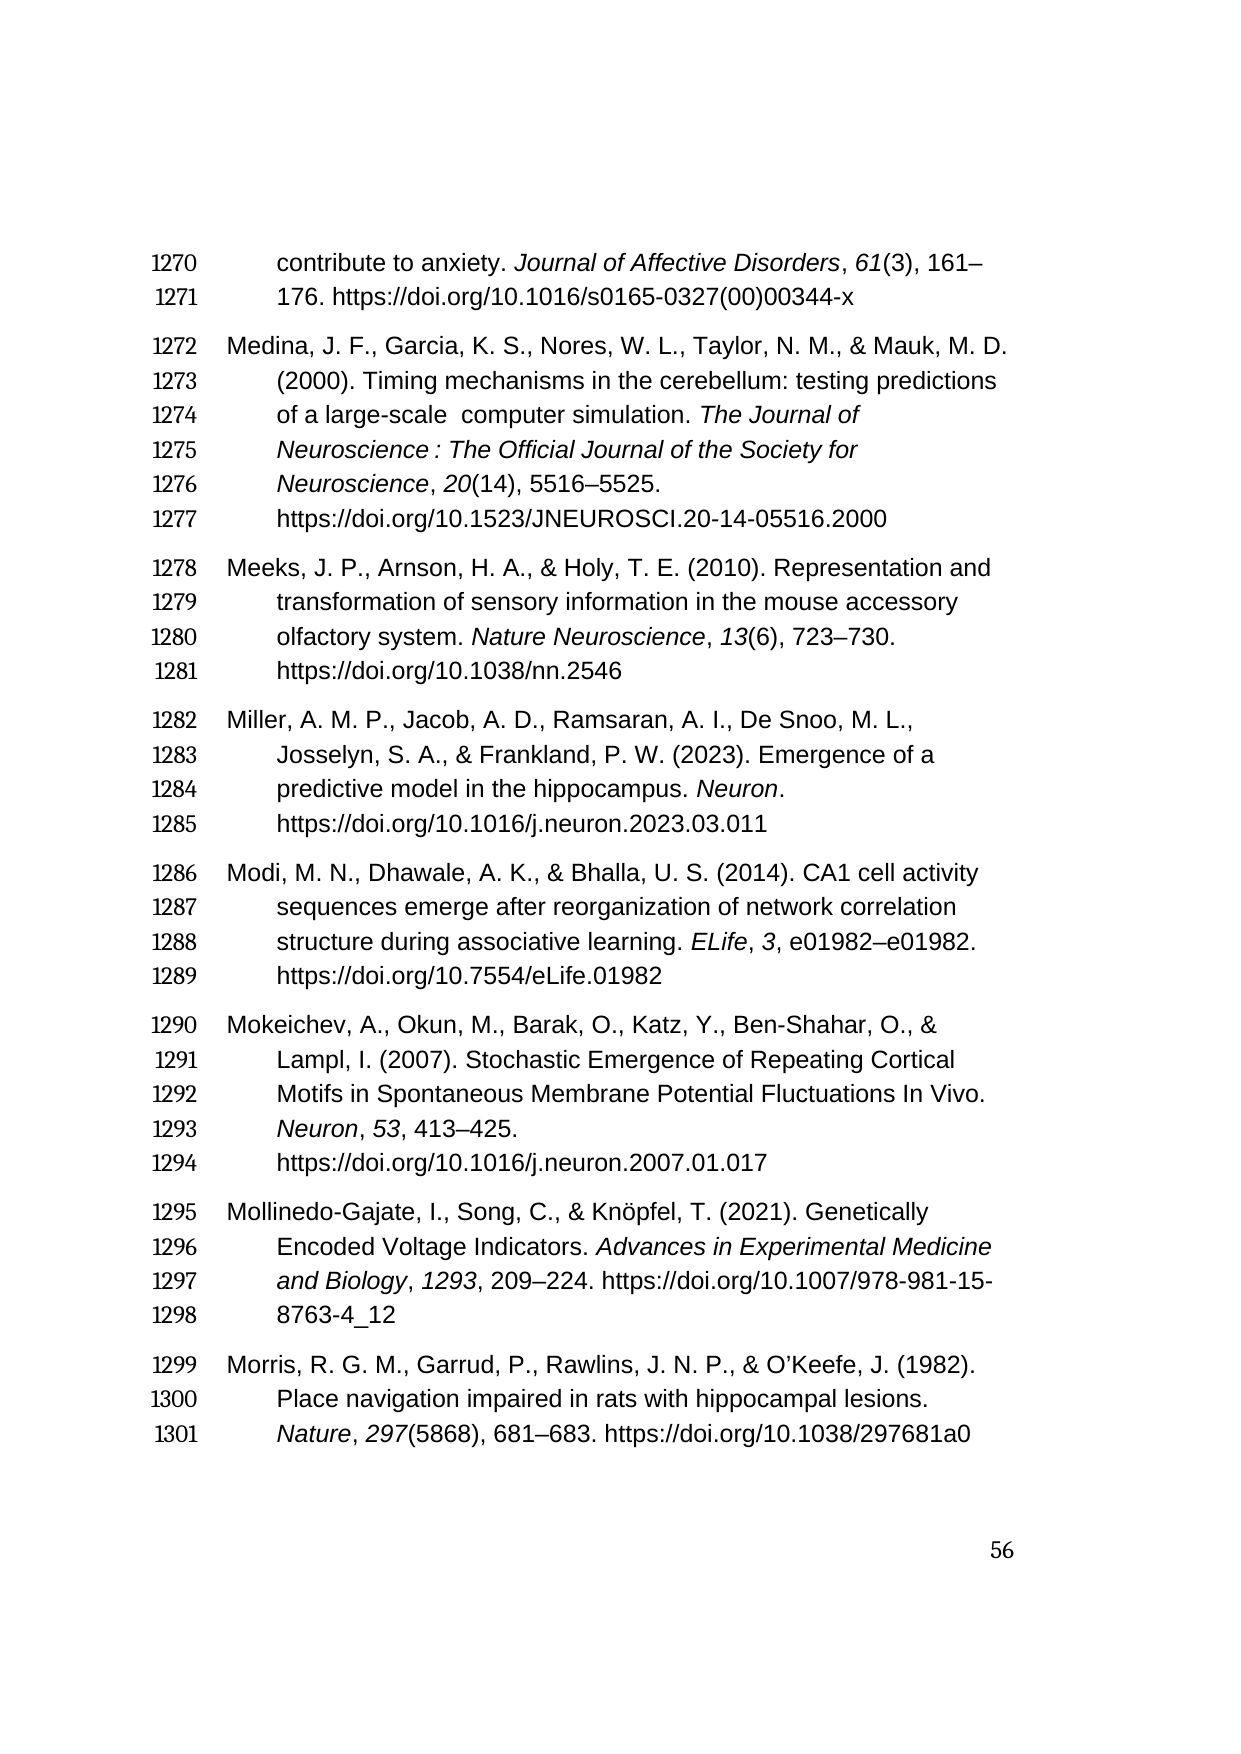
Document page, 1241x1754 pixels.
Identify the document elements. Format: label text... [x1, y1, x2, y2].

text contribute to anxiety. Journal of Affective Disorders, 61(3), 161–176. https://doi.org/10.1016/s0165-0327(00)00344-x [226, 248, 1014, 311]
text Morris, R. G. M., Garrud, P., Rawlins, J. N. P., & O’Keefe, J. (1982). Place navigation impaired in rats with hippocampal lesions. Nature, 297(5868), 681–683. https://doi.org/10.1038/297681a0 [226, 1349, 1014, 1447]
text Miller, A. M. P., Jacob, A. D., Ramsaran, A. I., De Snoo, M. L., Josselyn, S. A., & Frankland, P. W. (2023). Emergence of a predictive model in the hippocampus. Neuron. https://doi.org/10.1016/j.neuron.2023.03.011 [226, 705, 1014, 837]
text Medina, J. F., Garcia, K. S., Nores, W. L., Taylor, N. M., & Mauk, M. D. (2000). Timing mechanisms in the cerebellum: testing predictions of a large-scale computer simulation. The Journal of Neuroscience : The Official Journal of the Society for Neuroscience, 20(14), 5516–5525. https://doi.org/10.1523/JNEUROSCI.20-14-05516.2000 [226, 331, 1014, 532]
text Mokeichev, A., Okun, M., Barak, O., Katz, Y., Ben-Shahar, O., & Lampl, I. (2007). Stochastic Emergence of Repeating Cortical Motifs in Spontaneous Membrane Potential Fluctuations In Vivo. Neuron, 53, 413–425. https://doi.org/10.1016/j.neuron.2007.01.017 [226, 1010, 1014, 1177]
text Meeks, J. P., Arnson, H. A., & Holy, T. E. (2010). Representation and transformation of sensory information in the mouse accessory olfactory system. Nature Neuroscience, 13(6), 723–730. https://doi.org/10.1038/nn.2546 [226, 553, 1014, 685]
text Modi, M. N., Dhawale, A. K., & Bhalla, U. S. (2014). CA1 cell activity sequences emerge after reorganization of network correlation structure during associative learning. ELife, 3, e01982–e01982. https://doi.org/10.7554/eLife.01982 [226, 858, 1014, 990]
text Mollinedo-Gajate, I., Song, C., & Knöpfel, T. (2021). Genetically Encoded Voltage Indicators. Advances in Experimental Medicine and Biology, 1293, 209–224. https://doi.org/10.1007/978-981-15-8763-4_12 [226, 1197, 1014, 1329]
